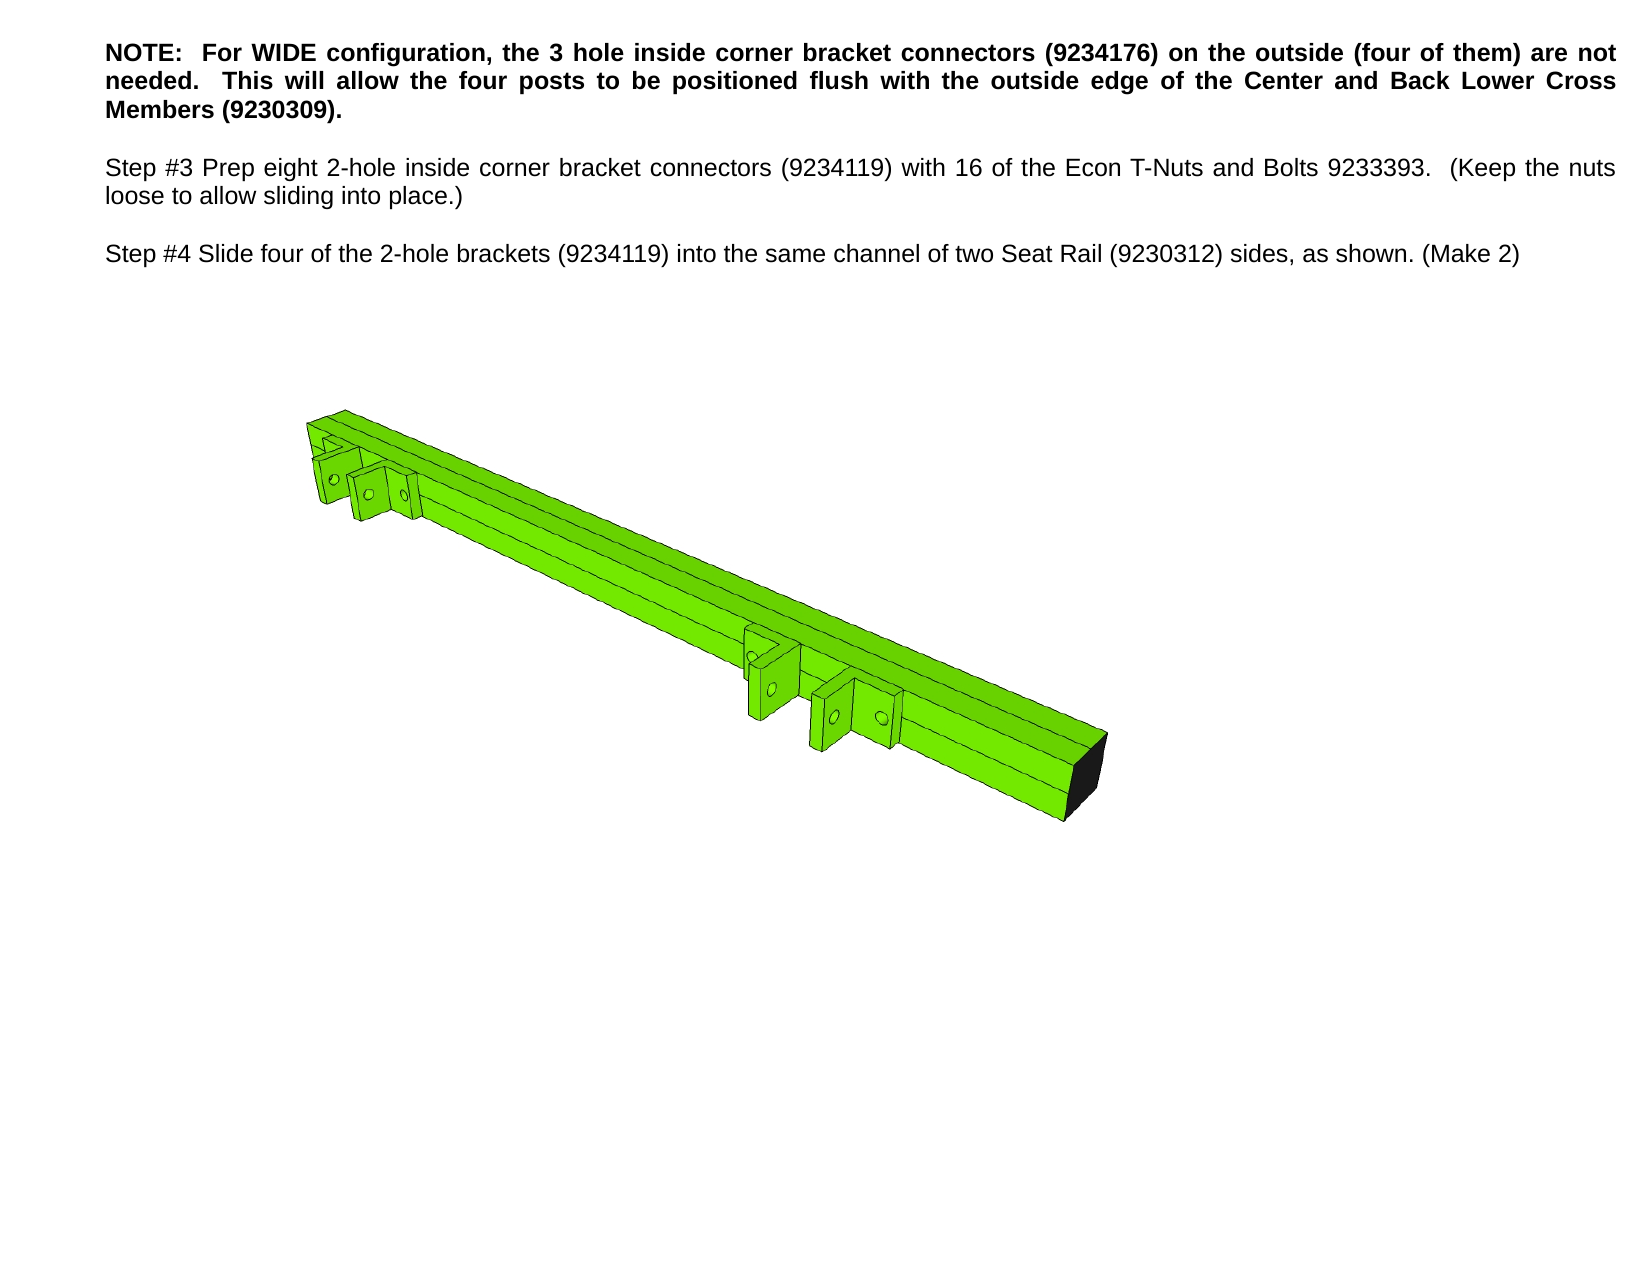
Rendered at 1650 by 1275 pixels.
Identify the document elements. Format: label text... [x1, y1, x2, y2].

picture [105, 296, 1364, 967]
text Step #4 Slide four of the 2-hole brackets (9234119) into the same channel of two Seat Rail (9230312) sides, as shown. (Make 2) [105, 239, 1620, 267]
text Step #3 Prep eight 2-hole inside corner bracket connectors (9234119) with 16 of the Econ T-Nuts and Bolts 9233393. (Keep the nuts loose to allow sliding into place.) [105, 152, 1620, 210]
text NOTE: For WIDE configuration, the 3 hole inside corner bracket connectors (9234176) on the outside (four of them) are not needed. This will allow the four posts to be positioned flush with the outside edge of the Center and Back Lower Cross Members (9230309). [105, 37, 1620, 124]
